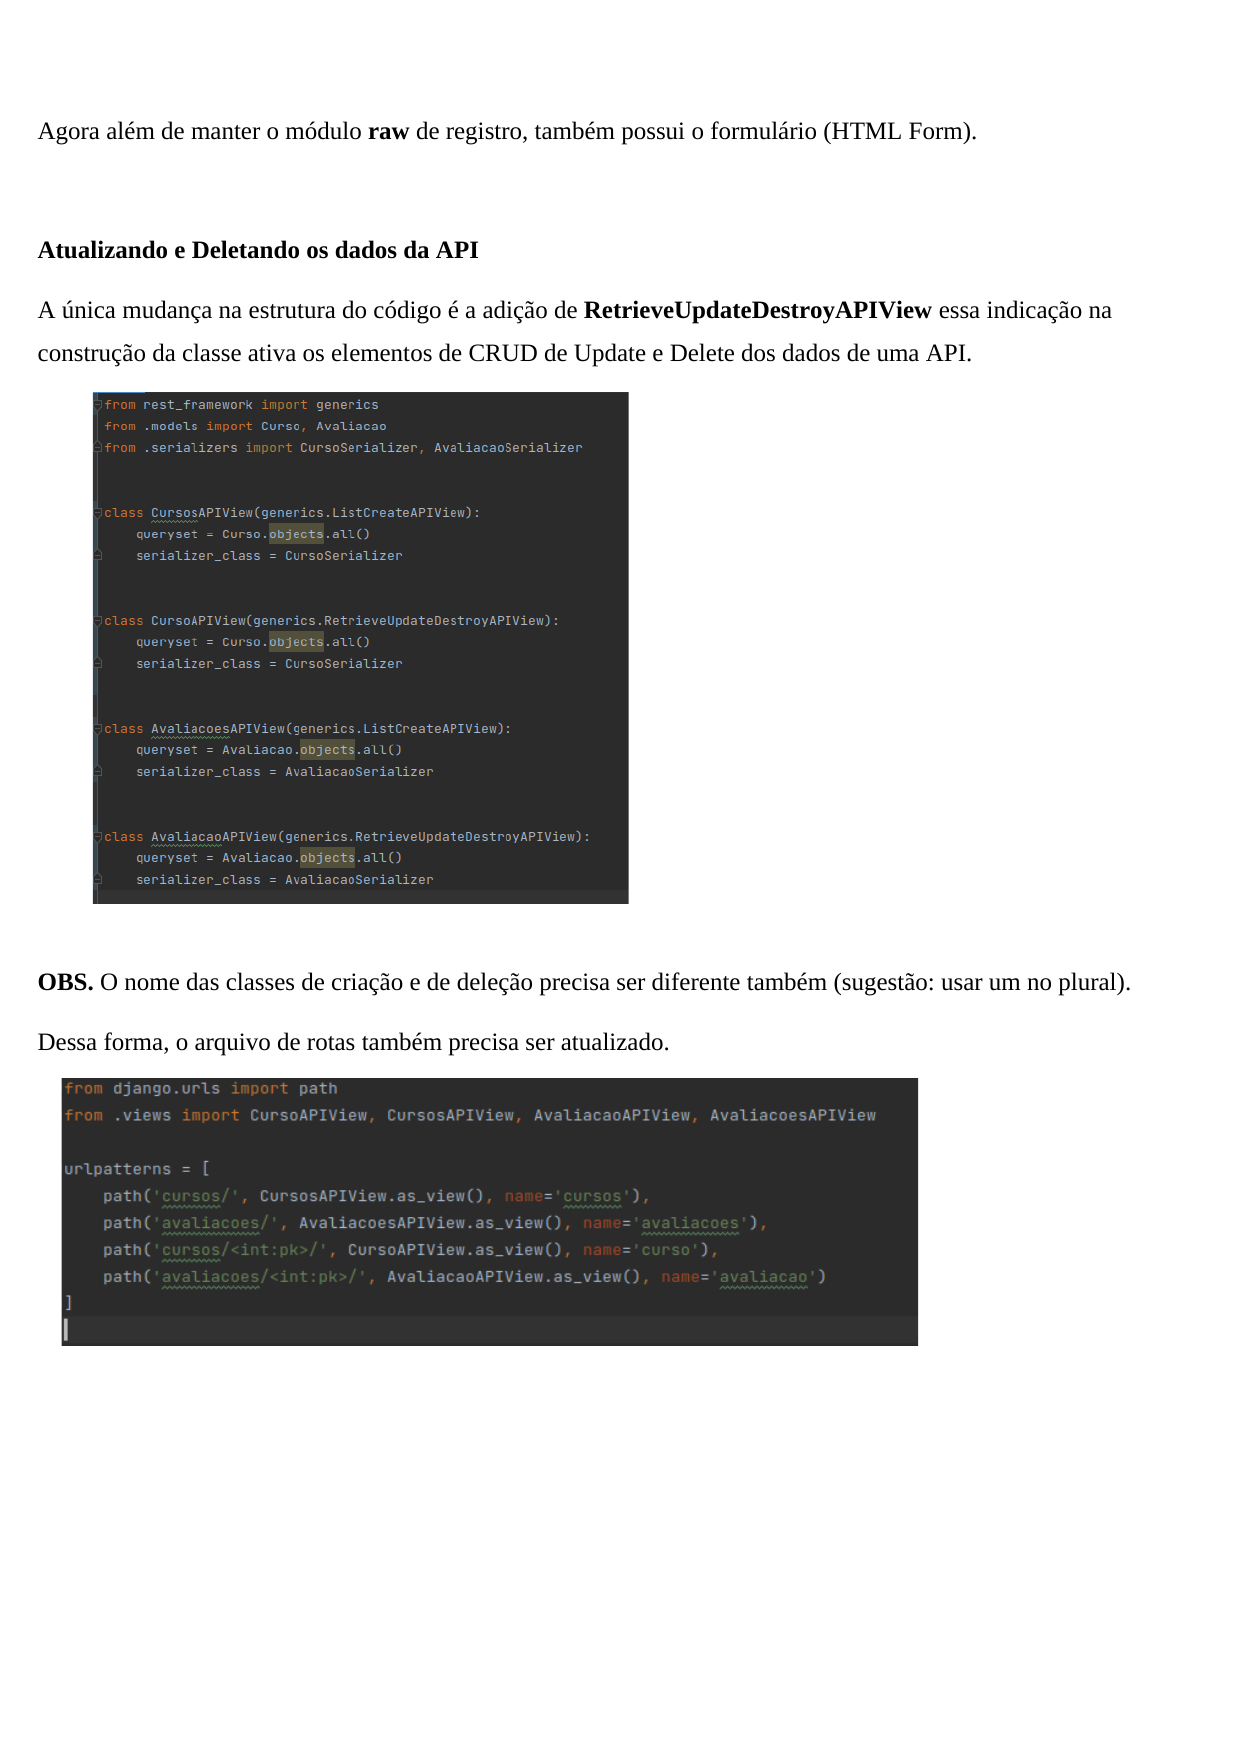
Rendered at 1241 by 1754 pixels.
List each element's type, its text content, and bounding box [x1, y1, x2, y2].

picture [61, 1078, 126, 1177]
text Agora além de manter o módulo raw de registro, também possui o formulário (HTML Form). [37, 116, 1203, 144]
text Atualizando e Deletando os dados da API [37, 235, 1203, 264]
text Dessa forma, o arquivo de rotas também precisa ser atualizado. [37, 1027, 1203, 1056]
picture [92, 392, 132, 904]
text OBS. O nome das classes de criação e de deleção precisa ser diferente também (sugestão: usar um no plural). [37, 967, 1203, 996]
text A única mudança na estrutura do código é a adição de RetrieveUpdateDestroyAPIView essa indicação na construção da classe ativa os elementos de CRUD de Update e Delete dos dados de uma API. [37, 295, 1203, 367]
